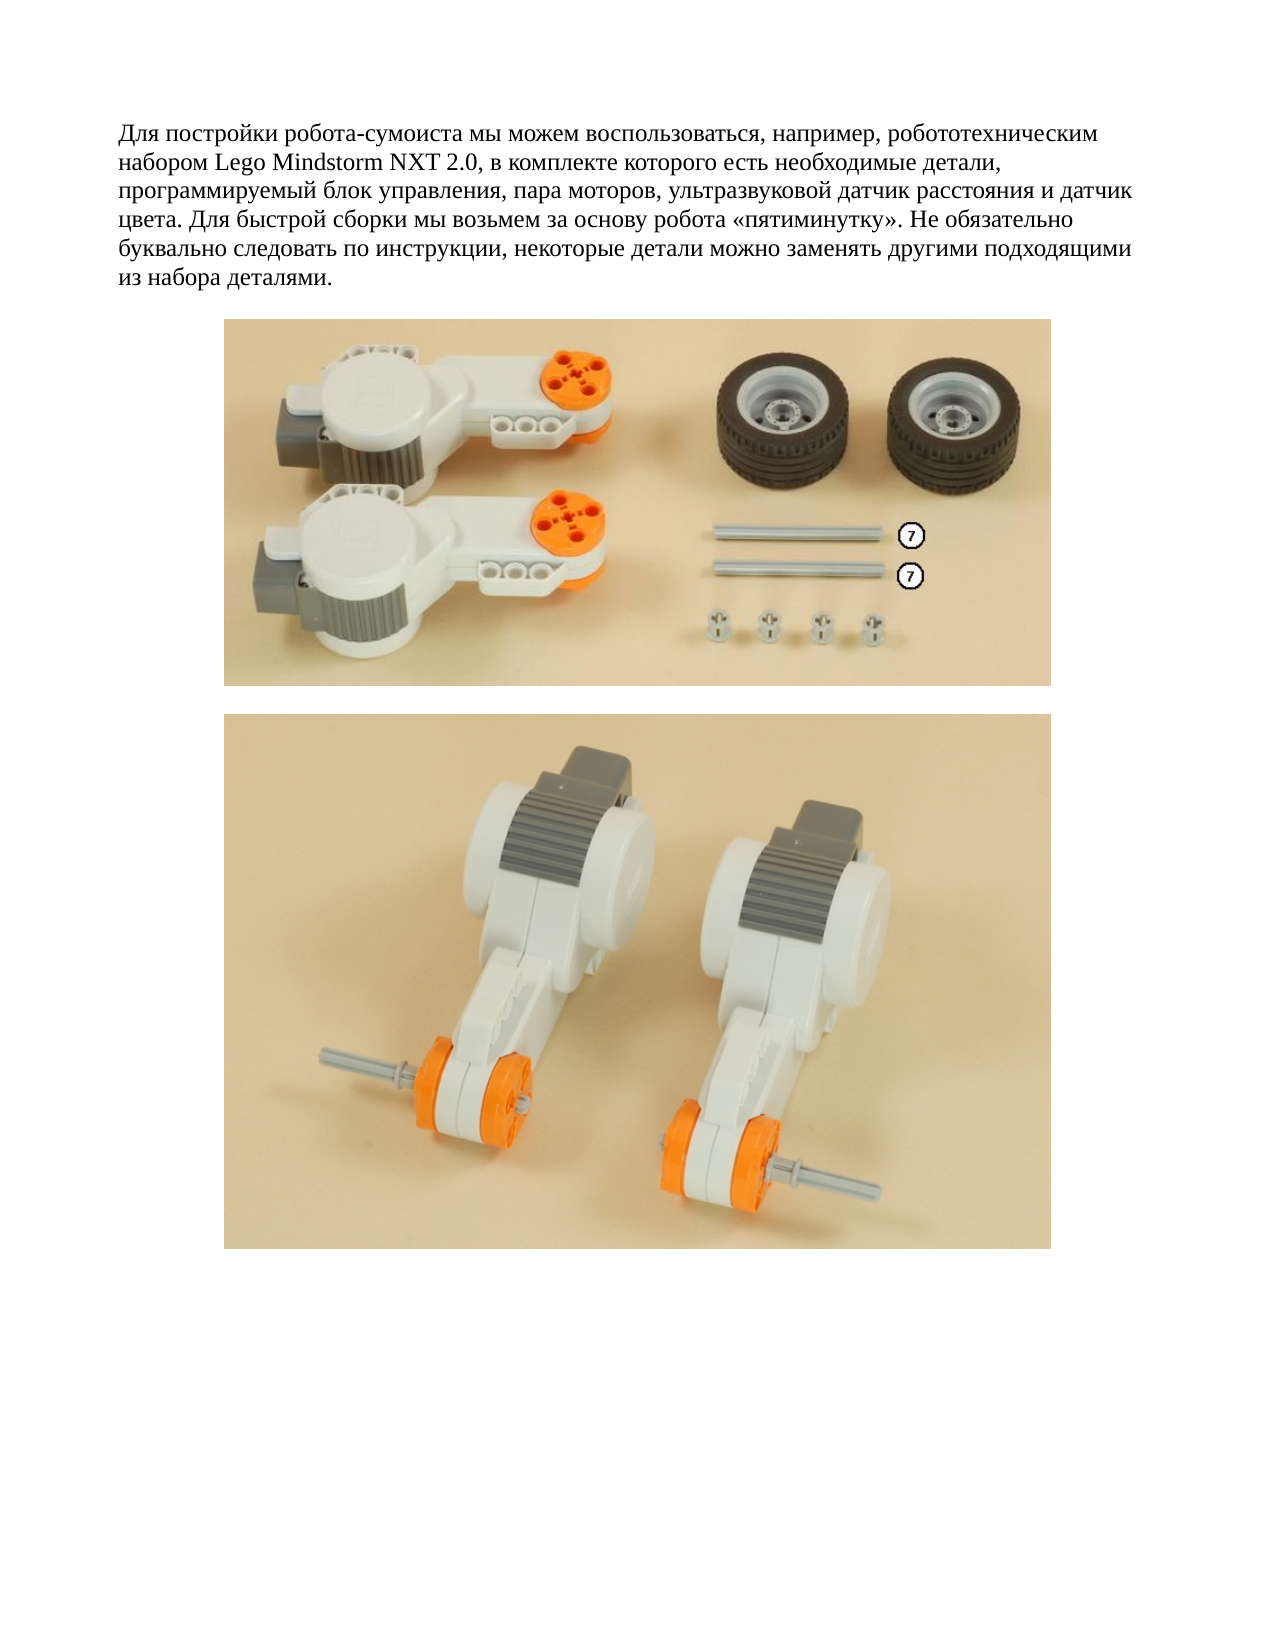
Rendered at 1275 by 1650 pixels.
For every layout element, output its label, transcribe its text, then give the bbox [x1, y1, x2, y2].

picture [224, 319, 1051, 686]
text Для постройки робота-сумоиста мы можем воспользоваться, например, робототехническим набором Lego Mindstorm NXT 2.0, в комплекте которого есть необходимые детали, программируемый блок управления, пара моторов, ультразвуковой датчик расстояния и датчик цвета. Для быстрой сборки мы возьмем за основу робота «пятиминутку». Не обязательно буквально следовать по инструкции, некоторые детали можно заменять другими подходящими из набора деталями. [118, 118, 1157, 291]
picture [224, 714, 1051, 1249]
